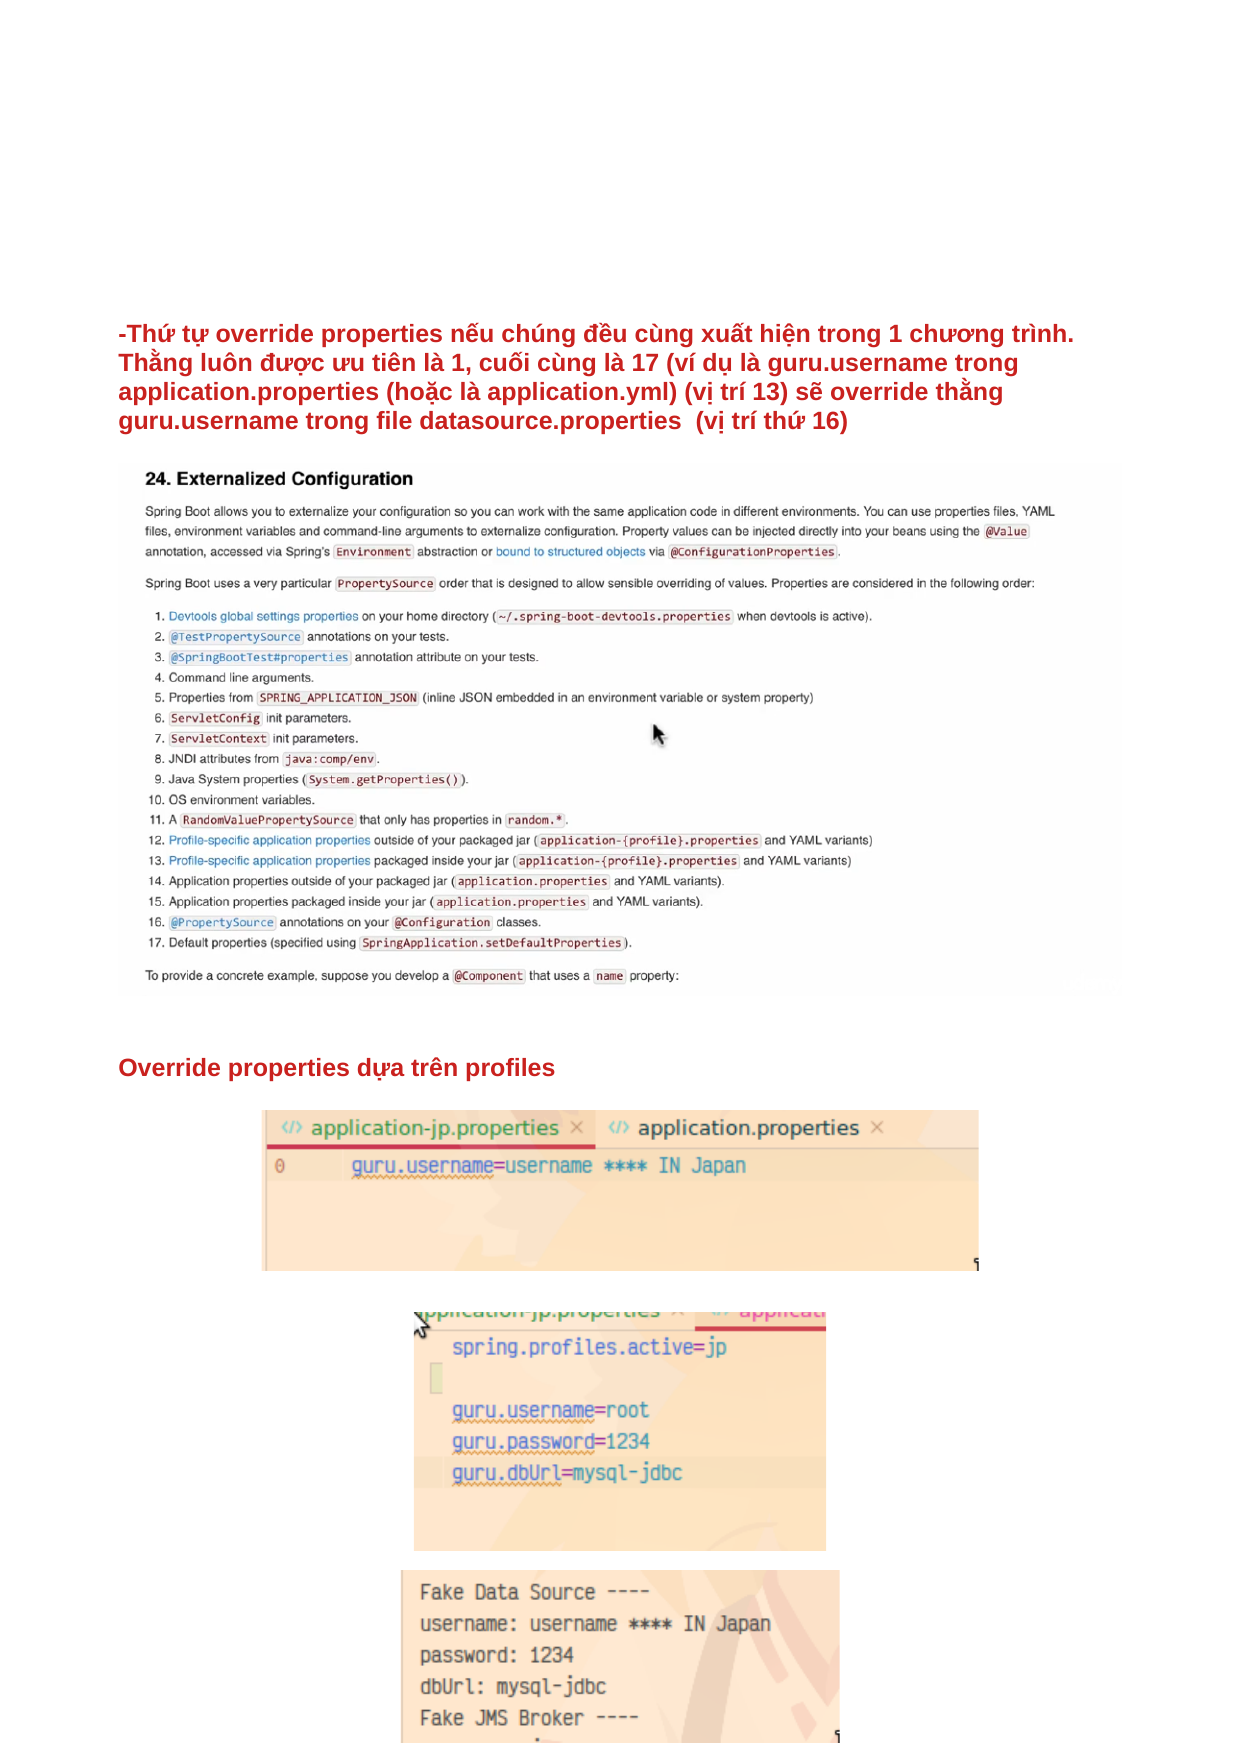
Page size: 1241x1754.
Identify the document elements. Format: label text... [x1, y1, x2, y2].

picture [400, 1570, 840, 1743]
text -Thứ tự override properties nếu chúng đều cùng xuất hiện trong 1 chương trình. Thằng luôn được ưu tiên là 1, cuối cùng là 17 (ví dụ là guru.username trong application.properties (hoặc là application.yml) (vị trí 13) sẽ override thằng guru.username trong file datasource.properties (vị trí thứ 16) [118, 319, 1122, 434]
picture [118, 463, 1123, 996]
text Override properties dựa trên profiles [118, 1053, 1122, 1082]
picture [261, 1110, 979, 1271]
picture [413, 1312, 827, 1551]
